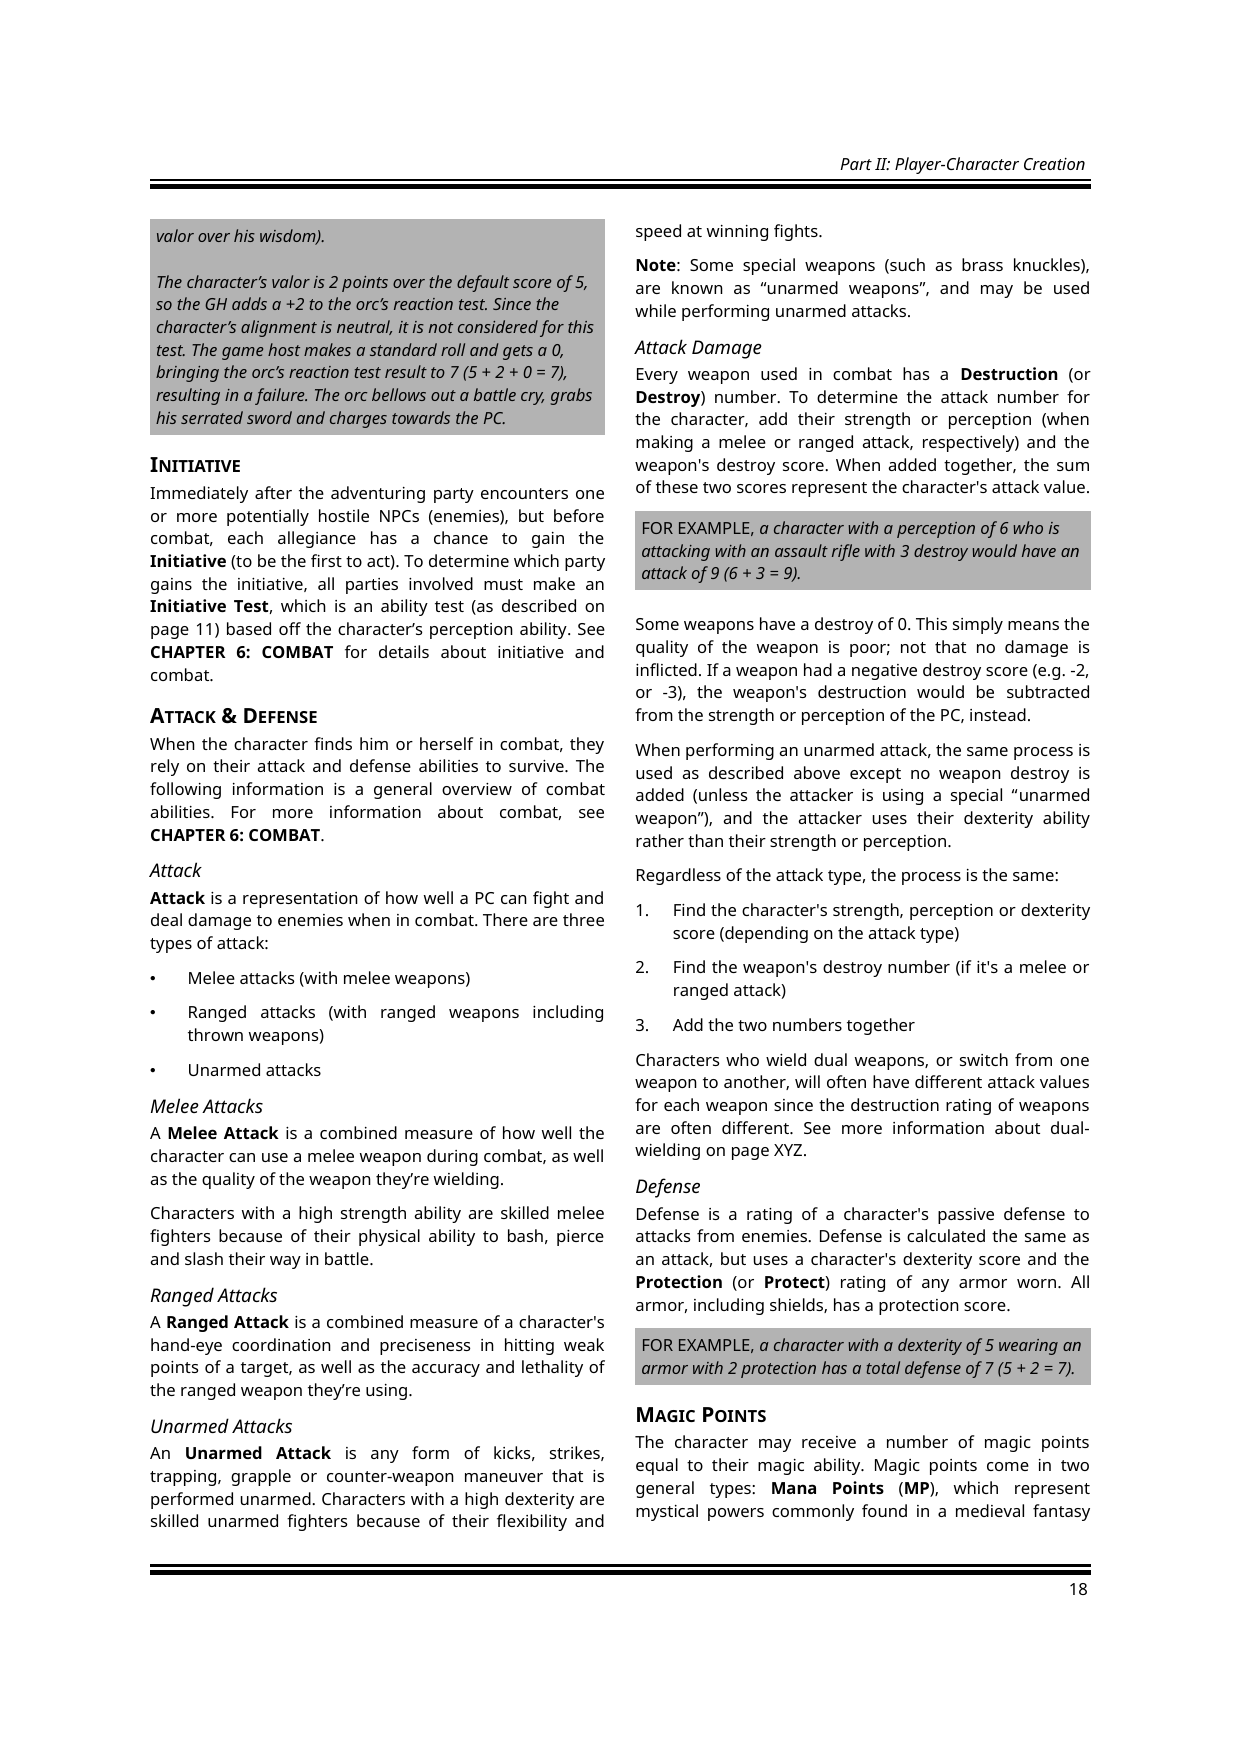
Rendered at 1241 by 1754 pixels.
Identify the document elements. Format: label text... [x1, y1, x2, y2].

text Attack is a representation of how well a PC can fight and deal damage to enemies when in combat. There are three types of attack: [150, 886, 605, 954]
list Melee attacks (with melee weapons) [150, 966, 605, 989]
subtitle Attack & Defense [150, 701, 605, 729]
text Characters who wield dual weapons, or switch from one weapon to another, will often have different attack values for each weapon since the destruction rating of weapons are often different. See more information about dual-wielding on page XYZ. [635, 1048, 1091, 1162]
text A Ranged Attack is a combined measure of a character's hand-eye coordination and preciseness in hitting weak points of a target, as well as the accuracy and lethality of the ranged weapon they’re using. [150, 1311, 605, 1401]
text When the character finds him or herself in combat, they rely on their attack and defense abilities to survive. The following information is a general overview of combat abilities. For more information about combat, see CHAPTER 6: COMBAT. [150, 732, 605, 846]
text Characters with a high strength ability are skilled melee fighters because of their physical ability to bash, pierce and slash their way in battle. [150, 1202, 605, 1270]
text Magic Points [635, 1400, 1091, 1428]
text The character may receive a number of magic points equal to their magic ability. Magic points come in two general types: Mana Points (MP), which represent mystical powers commonly found in a medieval fantasy [635, 1431, 1091, 1522]
list Unarmed attacks [150, 1058, 605, 1081]
list Add the two numbers together [635, 1013, 1091, 1036]
text Attack [150, 858, 605, 883]
text An Unarmed Attack is any form of kicks, strikes, trapping, grapple or counter-weapon maneuver that is performed unarmed. Characters with a high dexterity are skilled unarmed fighters because of their flexibility and [150, 1442, 605, 1533]
text Defense is a rating of a character's passive defense to attacks from enemies. Defense is calculated the same as an attack, but uses a character's dexterity score and the Protection (or Protect) rating of any armor worn. All armor, including shields, has a protection score. [635, 1202, 1091, 1316]
text Melee Attacks [150, 1093, 605, 1119]
text Ranged Attacks [150, 1282, 605, 1307]
subtitle Initiative [150, 450, 605, 478]
text Immediately after the adventuring party encounters one or more potentially hostile NPCs (enemies), but before combat, each allegiance has a chance to gain the Initiative (to be the first to act). To determine which party gains the initiative, all parties involved must make an Initiative Test, which is an ability test (as described on page 10) based off the character’s perception ability. See CHAPTER 6: COMBAT for details about initiative and combat. [150, 481, 605, 686]
text Attack Damage [635, 334, 1091, 359]
text When performing an unarmed attack, the same process is used as described above except no weapon destroy is added (unless the attacker is using a special “unarmed weapon”), and the attacker uses their dexterity ability rather than their strength or perception. [635, 738, 1091, 852]
text Every weapon used in combat has a Destruction (or Destroy) number. To determine the attack number for the character, add their strength or perception (when making a melee or ranged attack, respectively) and the weapon's destroy score. When added together, the sum of these two scores represent the character's attack value. [635, 362, 1091, 499]
list Find the weapon's destroy number (if it's a melee or ranged attack) [635, 956, 1091, 1002]
text Defense [635, 1174, 1091, 1199]
text Unarmed Attacks [150, 1413, 605, 1439]
text Note: Some special weapons (such as brass knuckles), are known as “unarmed weapons”, and may be used while performing unarmed attacks. [635, 254, 1091, 322]
text A Melee Attack is a combined measure of how well the character can use a melee weapon during combat, as well as the quality of the weapon they’re wielding. [150, 1122, 605, 1190]
table_header valor over his wisdom). The character’s valor is 2 points over the default score of 5, so the GH adds a +2 to the orc’s reaction test. Since the character’s alignment is neutral, it is not considered for this test. The game host makes a standard roll and gets a 0, bringing the orc’s reaction test result to 7 (5 + 2 + 0 = 7), resulting in a failure. The orc bellows out a battle cry, grabs his serrated sword and charges towards the PC. [150, 219, 605, 435]
list Find the character's strength, perception or dexterity score (depending on the attack type) [635, 899, 1091, 944]
text Regardless of the attack type, the process is the same: [635, 864, 1091, 887]
text Some weapons have a destroy of 0. This simply means the quality of the weapon is poor; not that no damage is inflicted. If a weapon had a negative destroy score (e.g. -2, or -3), the weapon's destruction would be subtracted from the strength or perception of the PC, instead. [635, 590, 1091, 727]
text speed at winning fights. [635, 219, 1091, 242]
table_header FOR EXAMPLE, a character with a dexterity of 5 wearing an armor with 2 protection has a total defense of 7 (5 + 2 = 7). [635, 1328, 1091, 1385]
table_header FOR EXAMPLE, a character with a perception of 6 who is attacking with an assault rifle with 3 destroy would have an attack of 9 (6 + 3 = 9). [635, 511, 1091, 590]
list Ranged attacks (with ranged weapons including thrown weapons) [150, 1001, 605, 1047]
